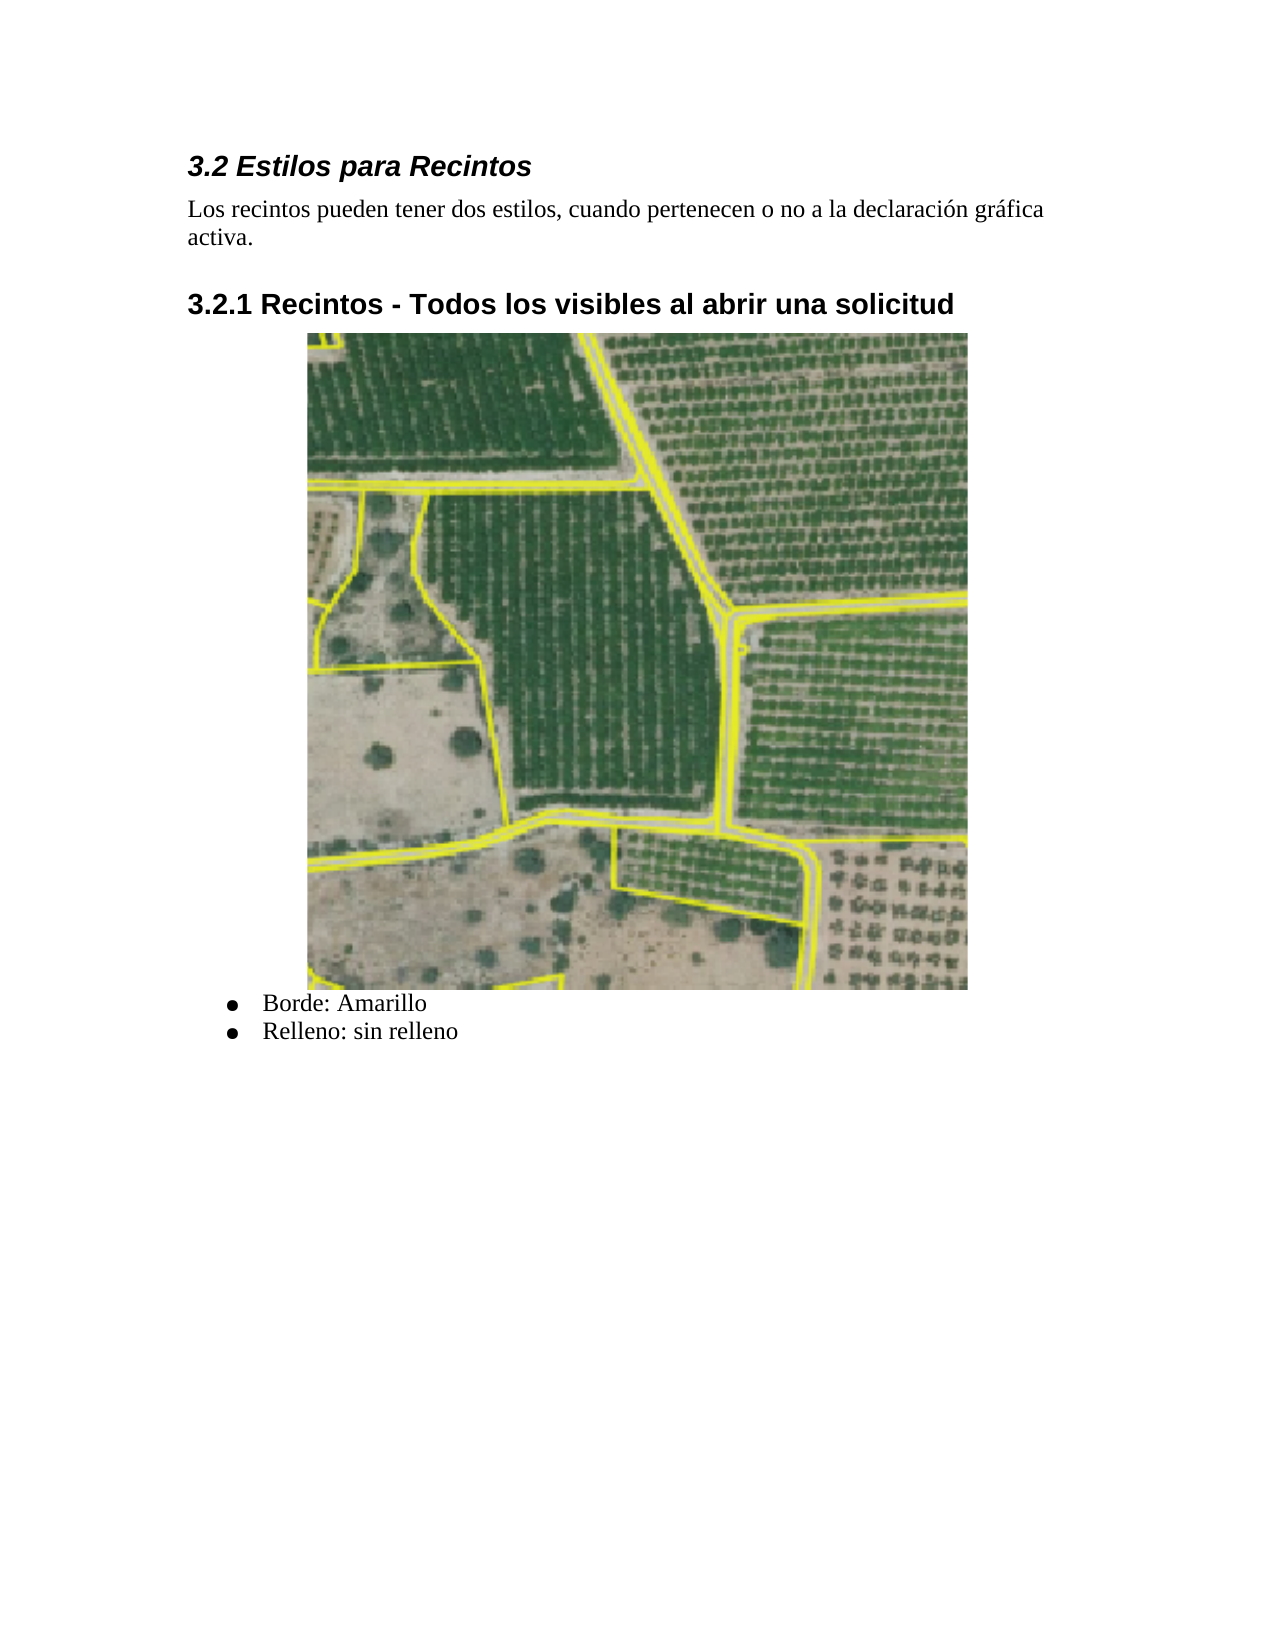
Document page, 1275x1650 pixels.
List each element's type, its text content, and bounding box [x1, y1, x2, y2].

list Borde: Amarillo [225, 937, 1087, 1017]
list Relleno: sin relleno [225, 1017, 1087, 1045]
text Los recintos pueden tener dos estilos, cuando pertenecen o no a la declaración gráfica activa. [187, 195, 1087, 251]
subtitle 3.2.1 Recintos - Todos los visibles al abrir una solicitud [187, 288, 1087, 321]
subtitle 3.2 Estilos para Recintos [187, 150, 1087, 183]
picture [307, 333, 968, 990]
